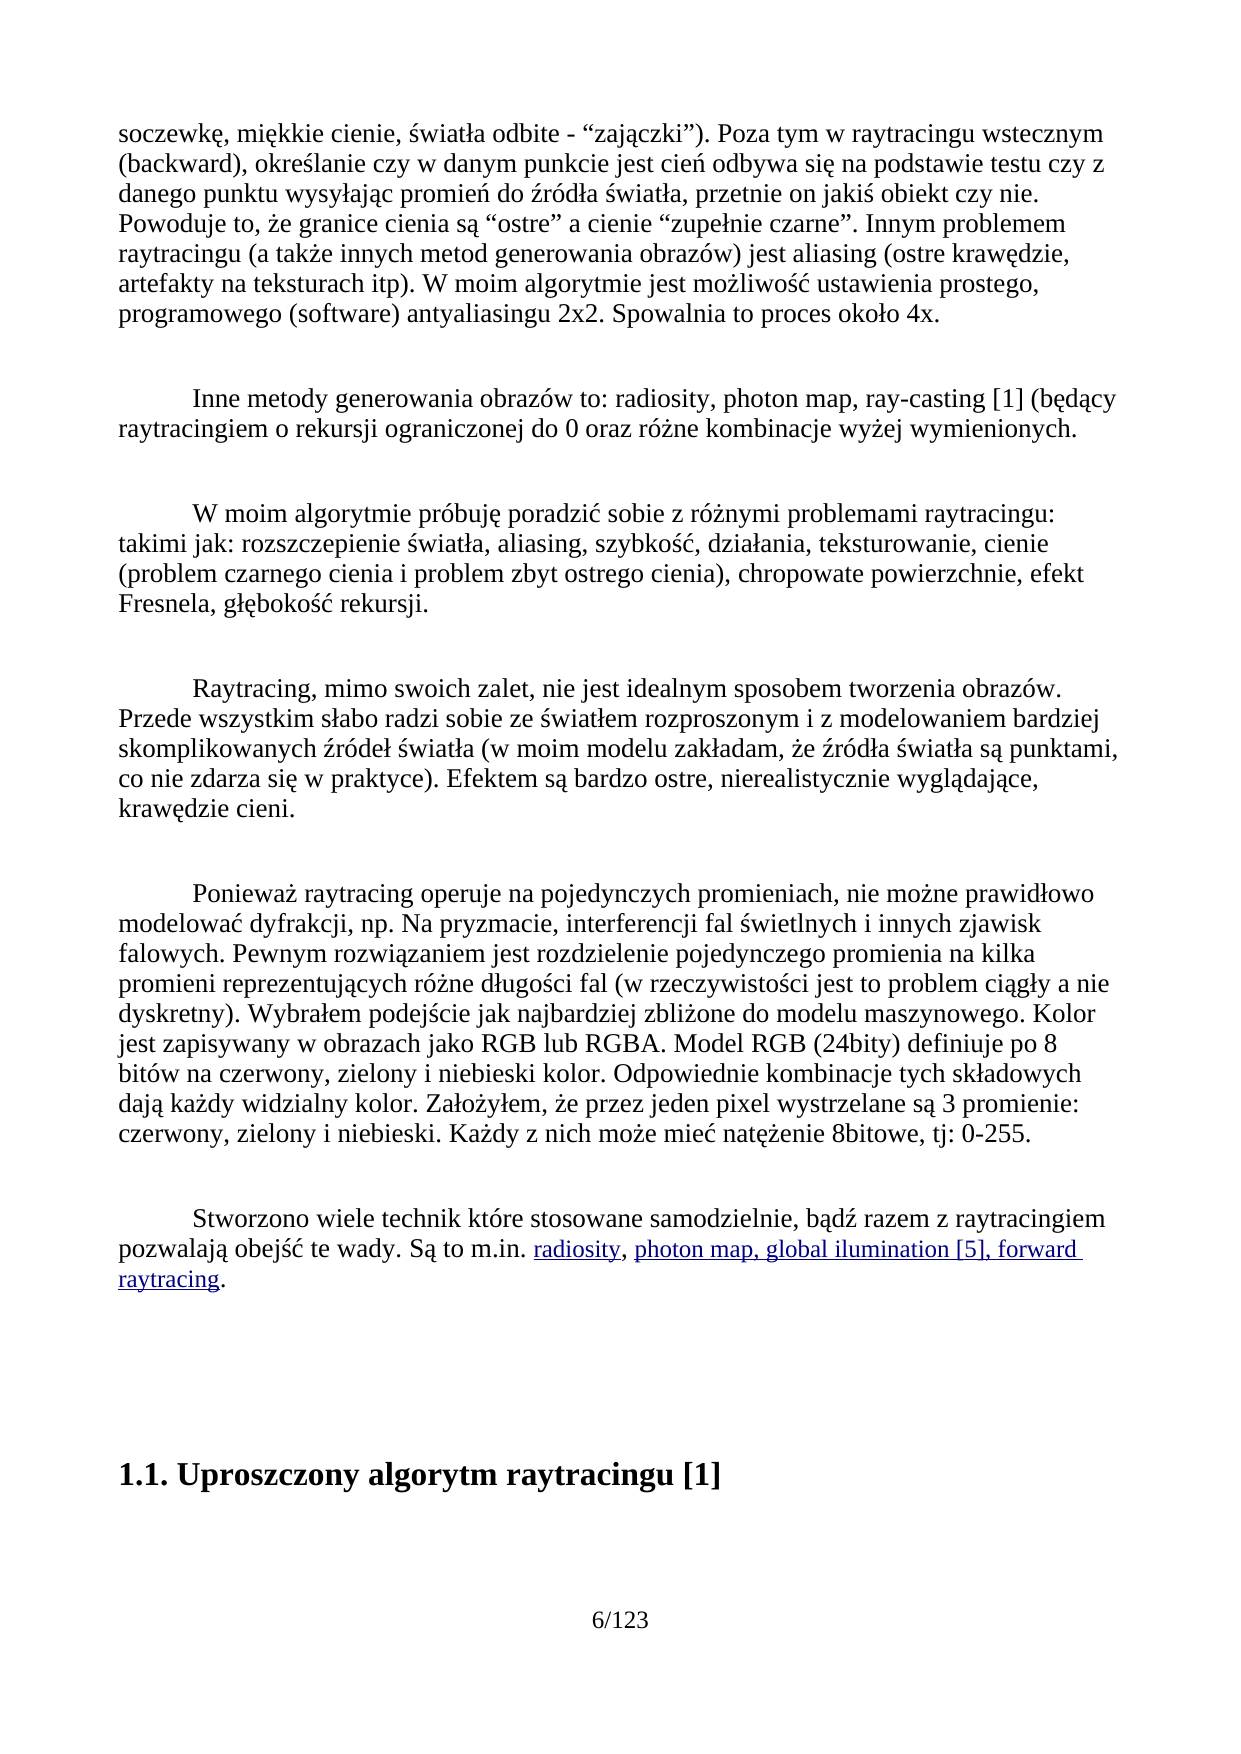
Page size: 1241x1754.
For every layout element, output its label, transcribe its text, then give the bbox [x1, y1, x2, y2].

text soczewkę, miękkie cienie, światła odbite - “zajączki”). Poza tym w raytracingu wstecznym (backward), określanie czy w danym punkcie jest cień odbywa się na podstawie testu czy z danego punktu wysyłając promień do źródła światła, przetnie on jakiś obiekt czy nie. Powoduje to, że granice cienia są “ostre” a cienie “zupełnie czarne”. Innym problemem raytracingu (a także innych metod generowania obrazów) jest aliasing (ostre krawędzie, artefakty na teksturach itp). W moim algorytmie jest możliwość ustawienia prostego, programowego (software) antyaliasingu 2x2. Spowalnia to proces około 4x. [118, 118, 1122, 328]
text Ponieważ raytracing operuje na pojedynczych promieniach, nie możne prawidłowo modelować dyfrakcji, np. Na pryzmacie, interferencji fal świetlnych i innych zjawisk falowych. Pewnym rozwiązaniem jest rozdzielenie pojedynczego promienia na kilka promieni reprezentujących różne długości fal (w rzeczywistości jest to problem ciągły a nie dyskretny). Wybrałem podejście jak najbardziej zbliżone do modelu maszynowego. Kolor jest zapisywany w obrazach jako RGB lub RGBA. Model RGB (24bity) definiuje po 8 bitów na czerwony, zielony i niebieski kolor. Odpowiednie kombinacje tych składowych dają każdy widzialny kolor. Założyłem, że przez jeden pixel wystrzelane są 3 promienie: czerwony, zielony i niebieski. Każdy z nich może mieć natężenie 8bitowe, tj: 0-255. [118, 878, 1122, 1148]
text Raytracing, mimo swoich zalet, nie jest idealnym sposobem tworzenia obrazów. Przede wszystkim słabo radzi sobie ze światłem rozproszonym i z modelowaniem bardziej skomplikowanych źródeł światła (w moim modelu zakładam, że źródła światła są punktami, co nie zdarza się w praktyce). Efektem są bardzo ostre, nierealistycznie wyglądające, krawędzie cieni. [118, 673, 1122, 823]
text 1.1. Uproszczony algorytm raytracingu [1] [118, 1456, 1122, 1492]
text Stworzono wiele technik które stosowane samodzielnie, bądź razem z raytracingiem pozwalają obejść te wady. Są to m.in. radiosity, photon map, global ilumination [5], forward raytracing. [118, 1203, 1122, 1293]
text Inne metody generowania obrazów to: radiosity, photon map, ray-casting [1] (będący raytracingiem o rekursji ograniczonej do 0 oraz różne kombinacje wyżej wymienionych. [118, 383, 1122, 443]
text W moim algorytmie próbuję poradzić sobie z różnymi problemami raytracingu: takimi jak: rozszczepienie światła, aliasing, szybkość, działania, teksturowanie, cienie (problem czarnego cienia i problem zbyt ostrego cienia), chropowate powierzchnie, efekt Fresnela, głębokość rekursji. [118, 498, 1122, 618]
